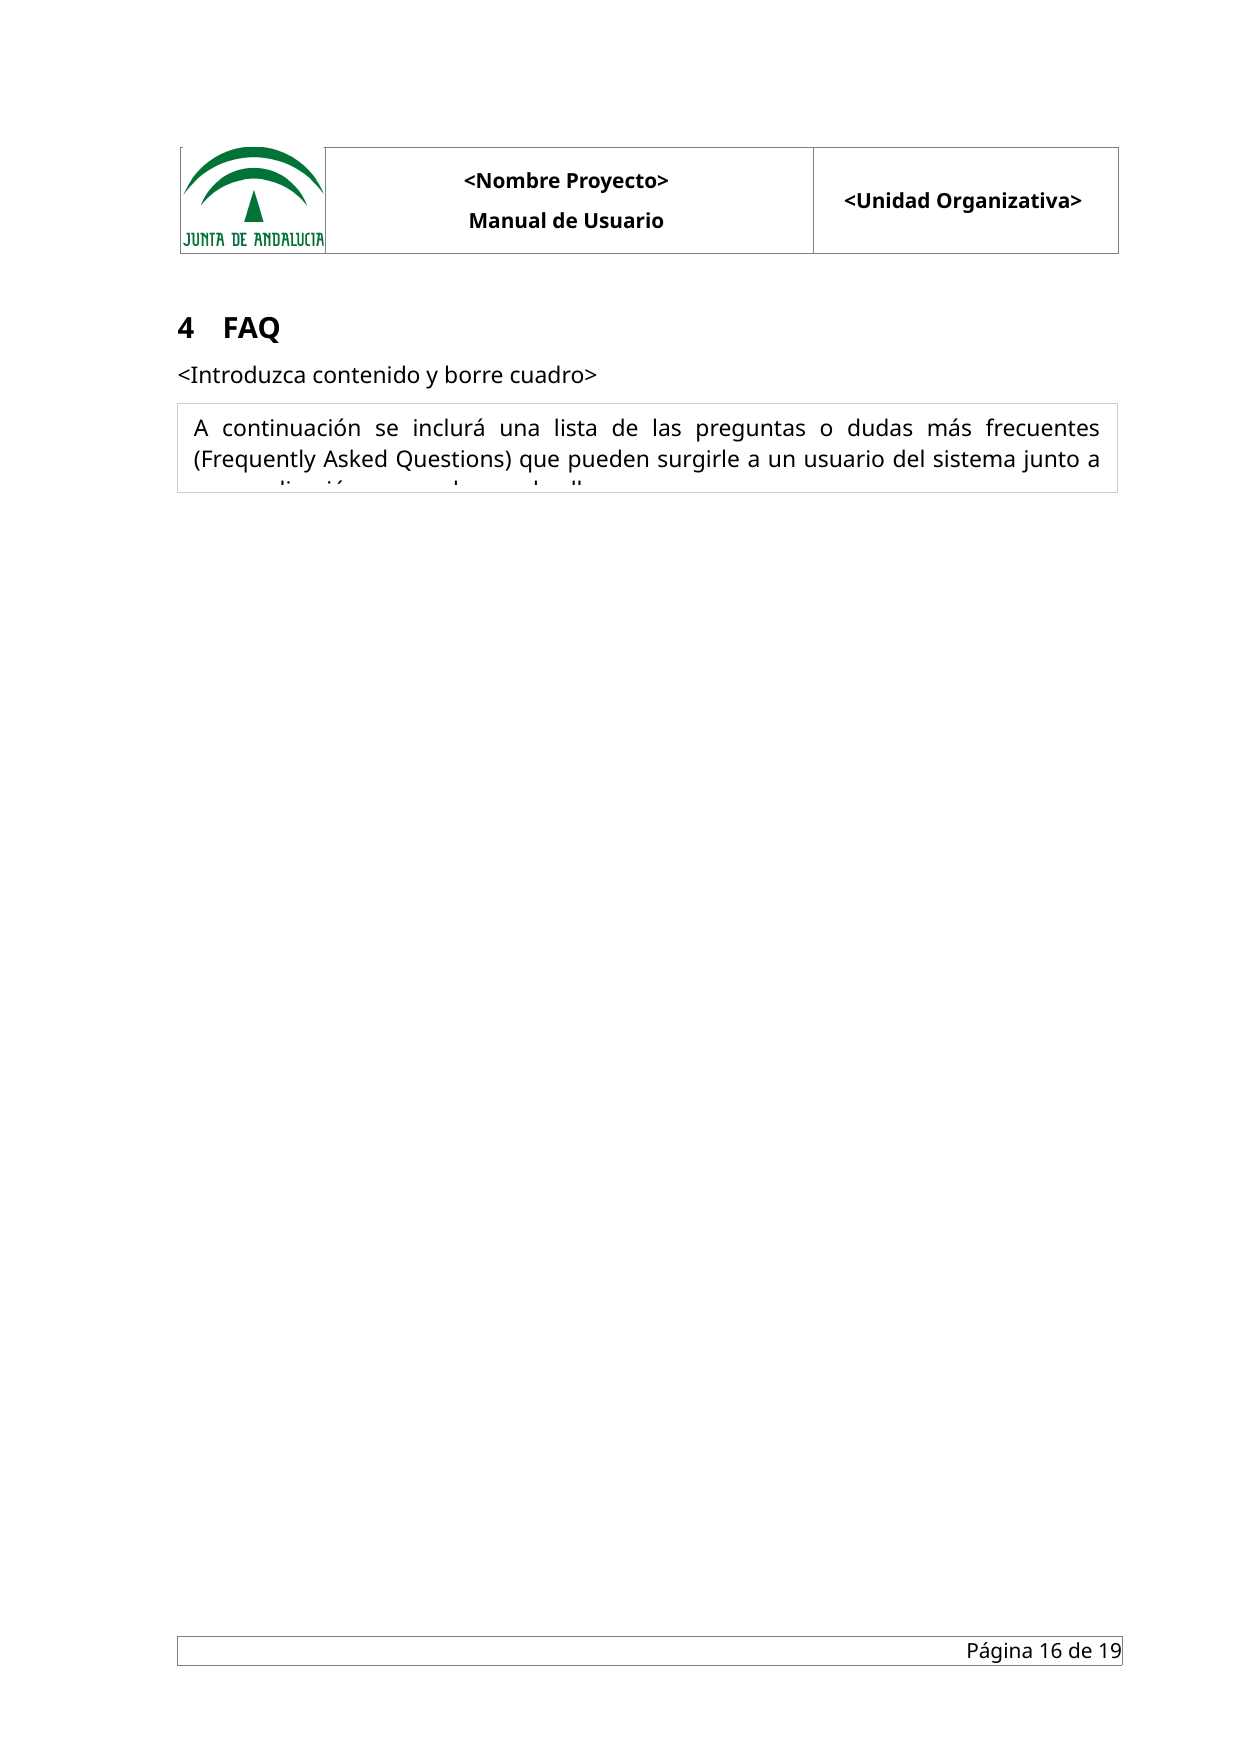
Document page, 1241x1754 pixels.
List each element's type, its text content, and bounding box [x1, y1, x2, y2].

subtitle FAQ [177, 307, 1122, 347]
text <Introduzca contenido y borre cuadro> [177, 359, 1122, 390]
text A continuación se inclurá una lista de las preguntas o dudas más frecuentes (Frequently Asked Questions) que pueden surgirle a un usuario del sistema junto a una explicación para cada una de ellas. [194, 412, 1101, 484]
